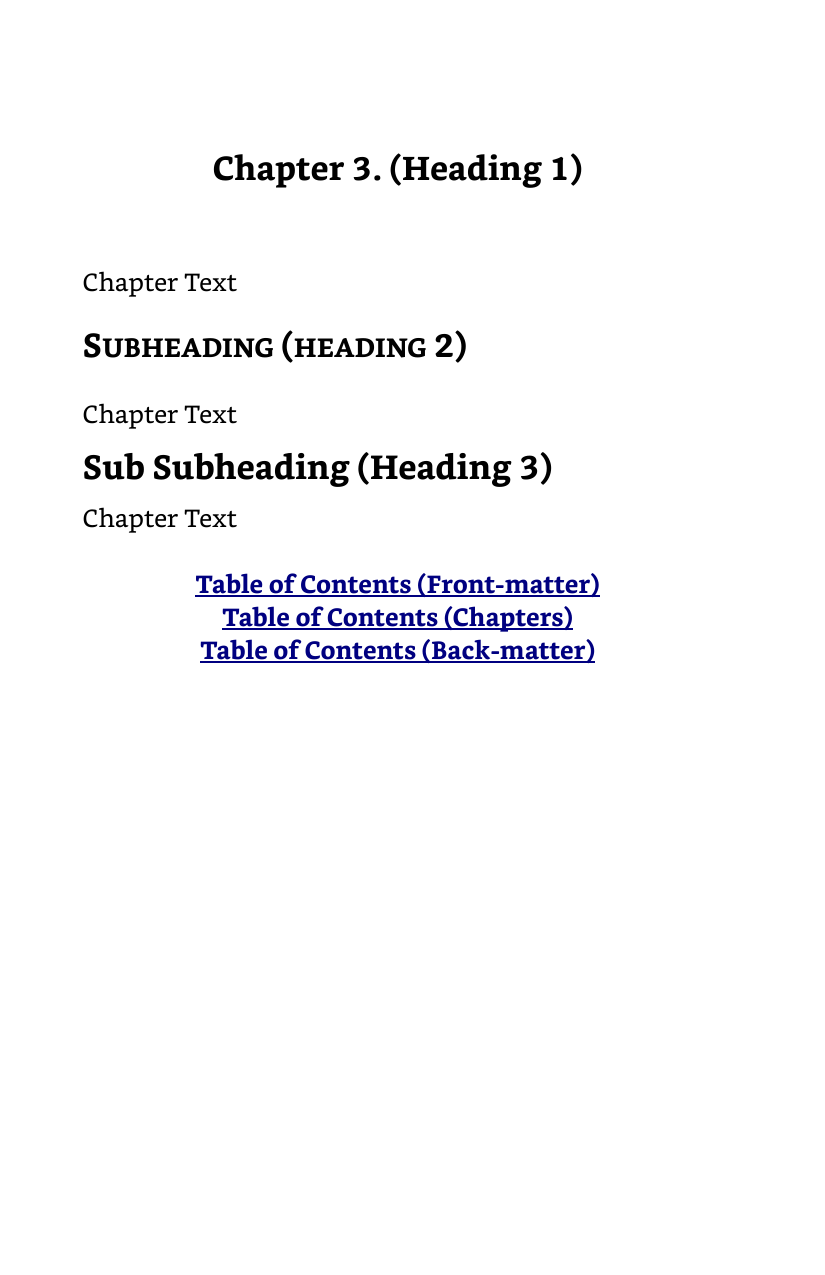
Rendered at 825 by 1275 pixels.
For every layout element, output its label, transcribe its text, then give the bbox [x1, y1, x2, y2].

text Table of Contents (Front-matter) [82, 567, 712, 600]
text Table of Contents (Back-matter) [82, 633, 712, 666]
text Chapter Text [82, 264, 712, 297]
text Chapter Text [82, 397, 712, 429]
text Table of Contents (Chapters) [82, 600, 712, 633]
subtitle Subheading (heading 2) [82, 322, 712, 366]
text Chapter Text [82, 501, 712, 534]
subtitle Chapter 3. (Heading 1) [82, 146, 712, 189]
subtitle Sub Subheading (Heading 3) [82, 444, 712, 488]
